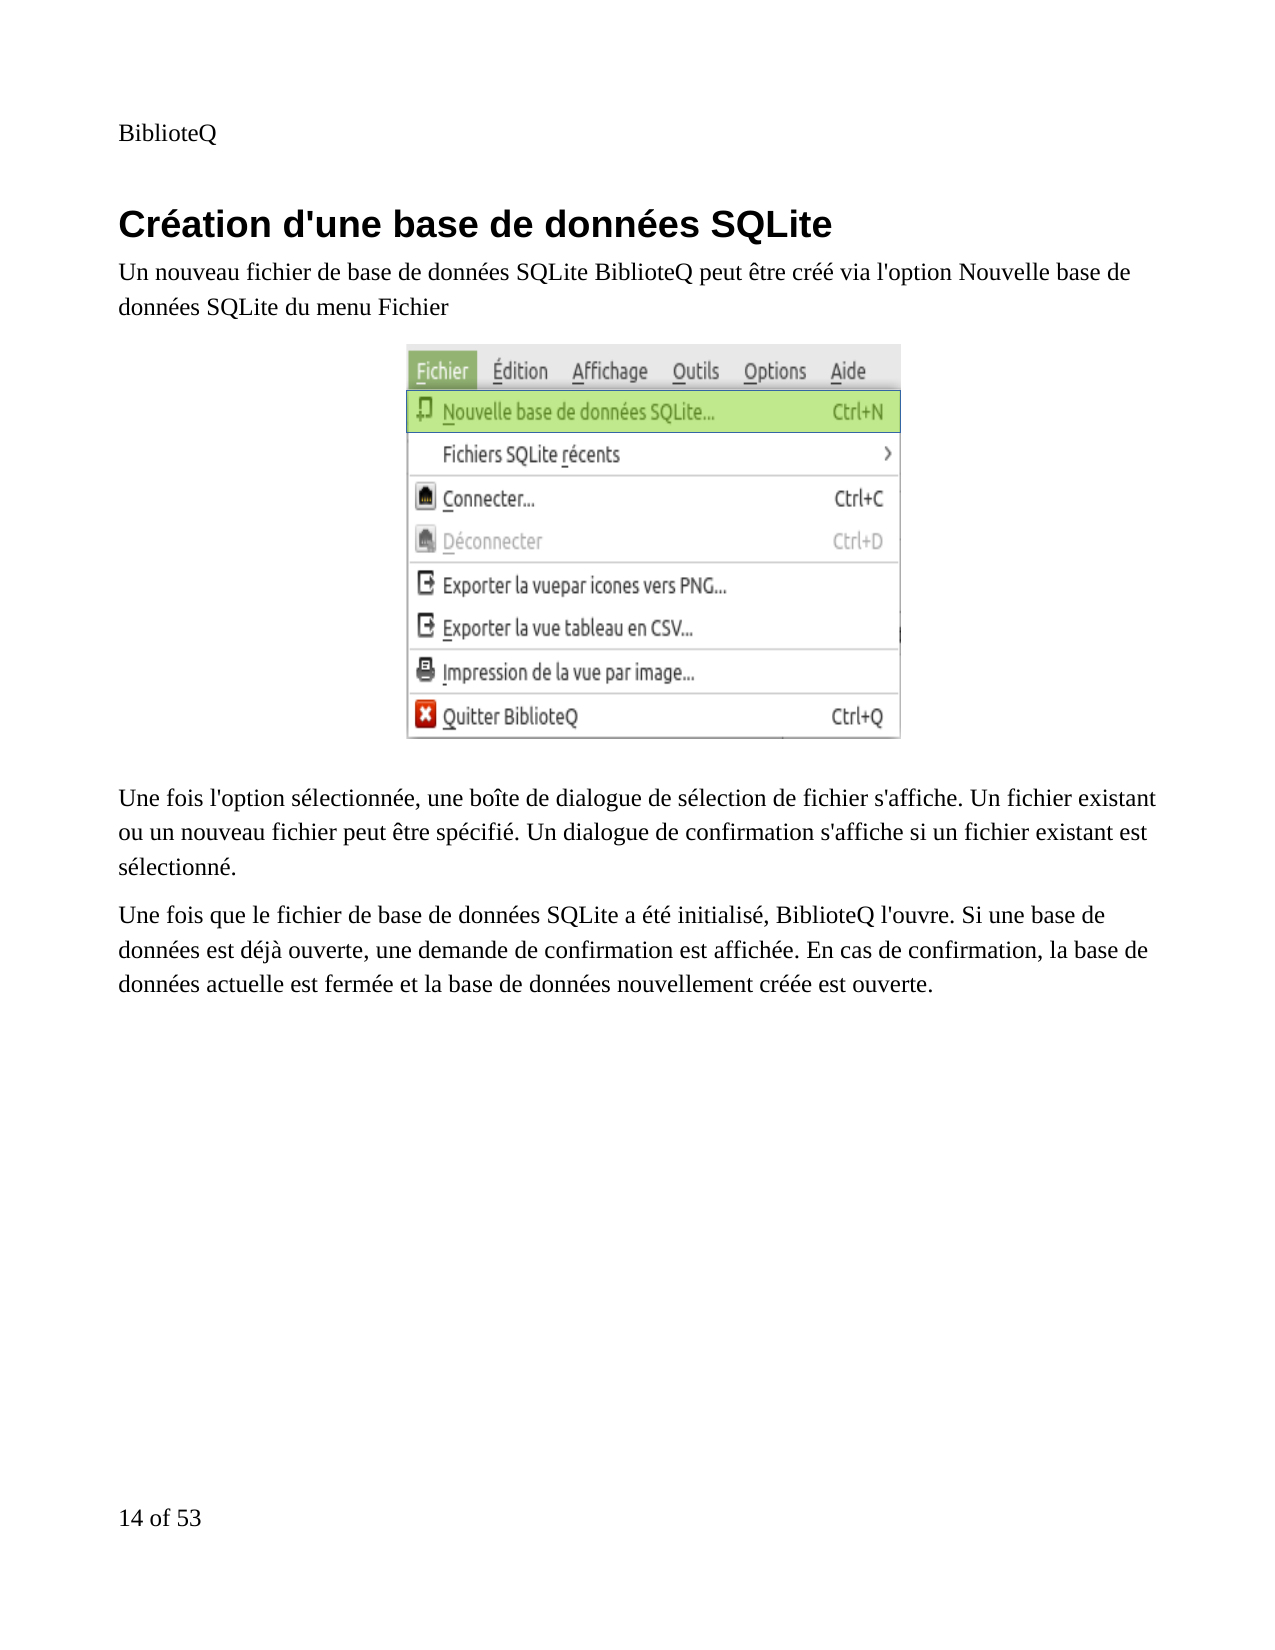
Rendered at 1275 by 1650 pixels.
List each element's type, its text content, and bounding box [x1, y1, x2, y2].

subtitle Création d'une base de données SQLite [118, 201, 1157, 245]
text Une fois l'option sélectionnée, une boîte de dialogue de sélection de fichier s'affiche. Un fichier existant ou un nouveau fichier peut être spécifié. Un dialogue de confirmation s'affiche si un fichier existant est sélectionné. [118, 783, 1157, 880]
picture [406, 433, 901, 739]
text Une fois que le fichier de base de données SQLite a été initialisé, BiblioteQ l'ouvre. Si une base de données est déjà ouverte, une demande de confirmation est affichée. En cas de confirmation, la base de données actuelle est fermée et la base de données nouvellement créée est ouverte. [118, 901, 1157, 998]
picture [406, 344, 901, 390]
text Un nouveau fichier de base de données SQLite BiblioteQ peut être créé via l'option Nouvelle base de données SQLite du menu Fichier [118, 257, 1157, 321]
